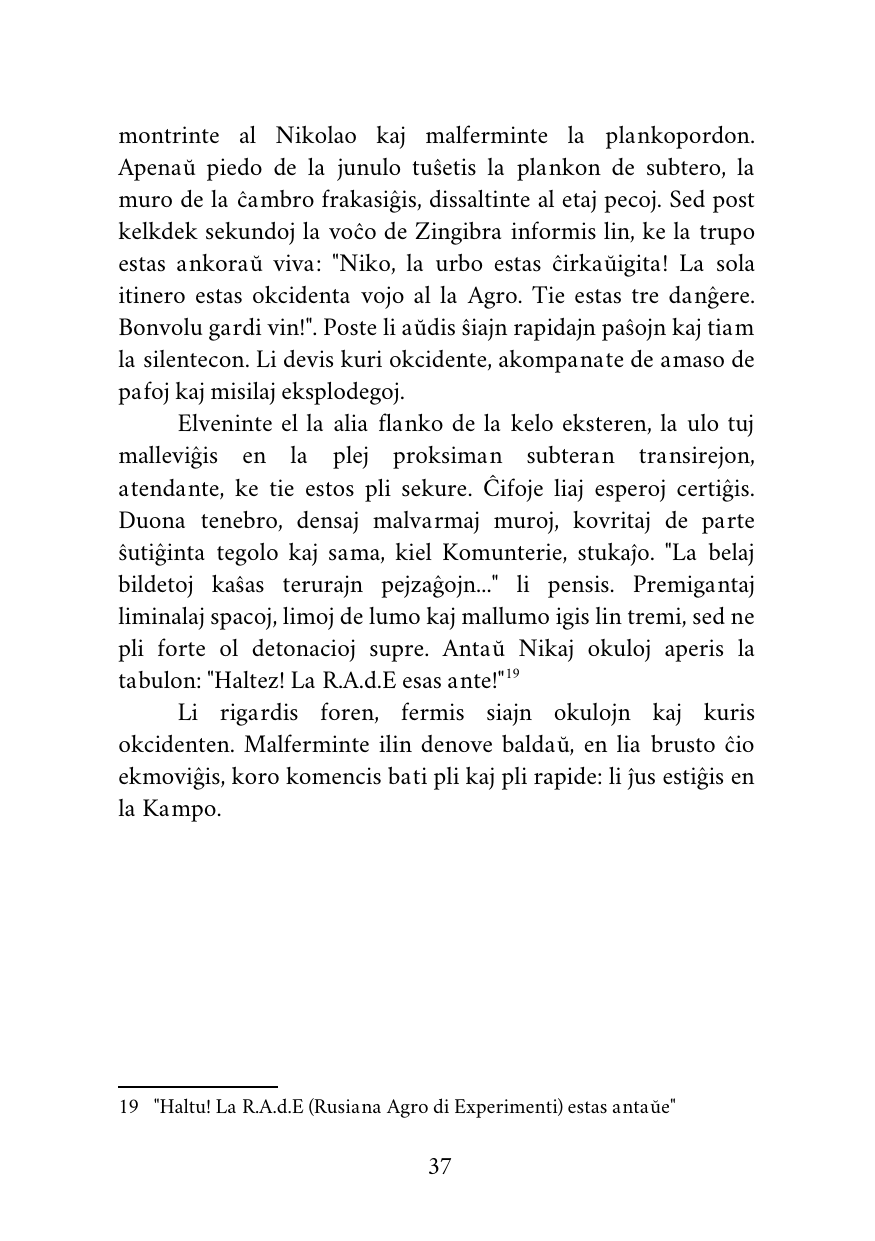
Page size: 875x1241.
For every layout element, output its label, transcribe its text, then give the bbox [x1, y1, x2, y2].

text Elveninte el la alia flanko de la kelo eksteren, la ulo tuj malleviĝis en la plej proksiman subteran transirejon, atendante, ke tie estos pli sekure. Ĉifoje liaj esperoj certiĝis. Duona tenebro, densaj malvarmaj muroj, kovritaj de parte ŝutiĝinta tegolo kaj sama, kiel Komunterie, stukaĵo. "La belaj bildetoj kaŝas terurajn pejzaĝojn..." li pensis. Premigantaj liminalaj spacoj, limoj de lumo kaj mallumo igis lin tremi, sed ne pli forte ol detonacioj supre. Antaŭ Nikaj okuloj aperis la tabulon: "Haltez! La R.A.d.E esas ante!" [118, 407, 756, 696]
text "Haltu! La R.A.d.E (Rusiana Agro di Experimenti) estas antaŭe" [118, 1093, 756, 1119]
text Li rigardis foren, fermis siajn okulojn kaj kuris okcidenten. Malferminte ilin denove baldaŭ, en lia brusto ĉio ekmoviĝis, koro komencis bati pli kaj pli rapide: li ĵus estiĝis en la Kampo. [118, 696, 756, 824]
text montrinte al Nikolao kaj malferminte la plankopordon. Apenaŭ piedo de la junulo tuŝetis la plankon de subtero, la muro de la ĉambro frakasiĝis, dissaltinte al etaj pecoj. Sed post kelkdek sekundoj la voĉo de Zingibra informis lin, ke la trupo estas ankoraŭ viva: "Niko, la urbo estas ĉirkaŭigita! La sola itinero estas okcidenta vojo al la Agro. Tie estas tre danĝere. Bonvolu gardi vin!". Poste li aŭdis ŝiajn rapidajn paŝojn kaj tiam la silentecon. Li devis kuri okcidente, akompanate de amaso de pafoj kaj misilaj eksplodegoj. [118, 118, 756, 407]
